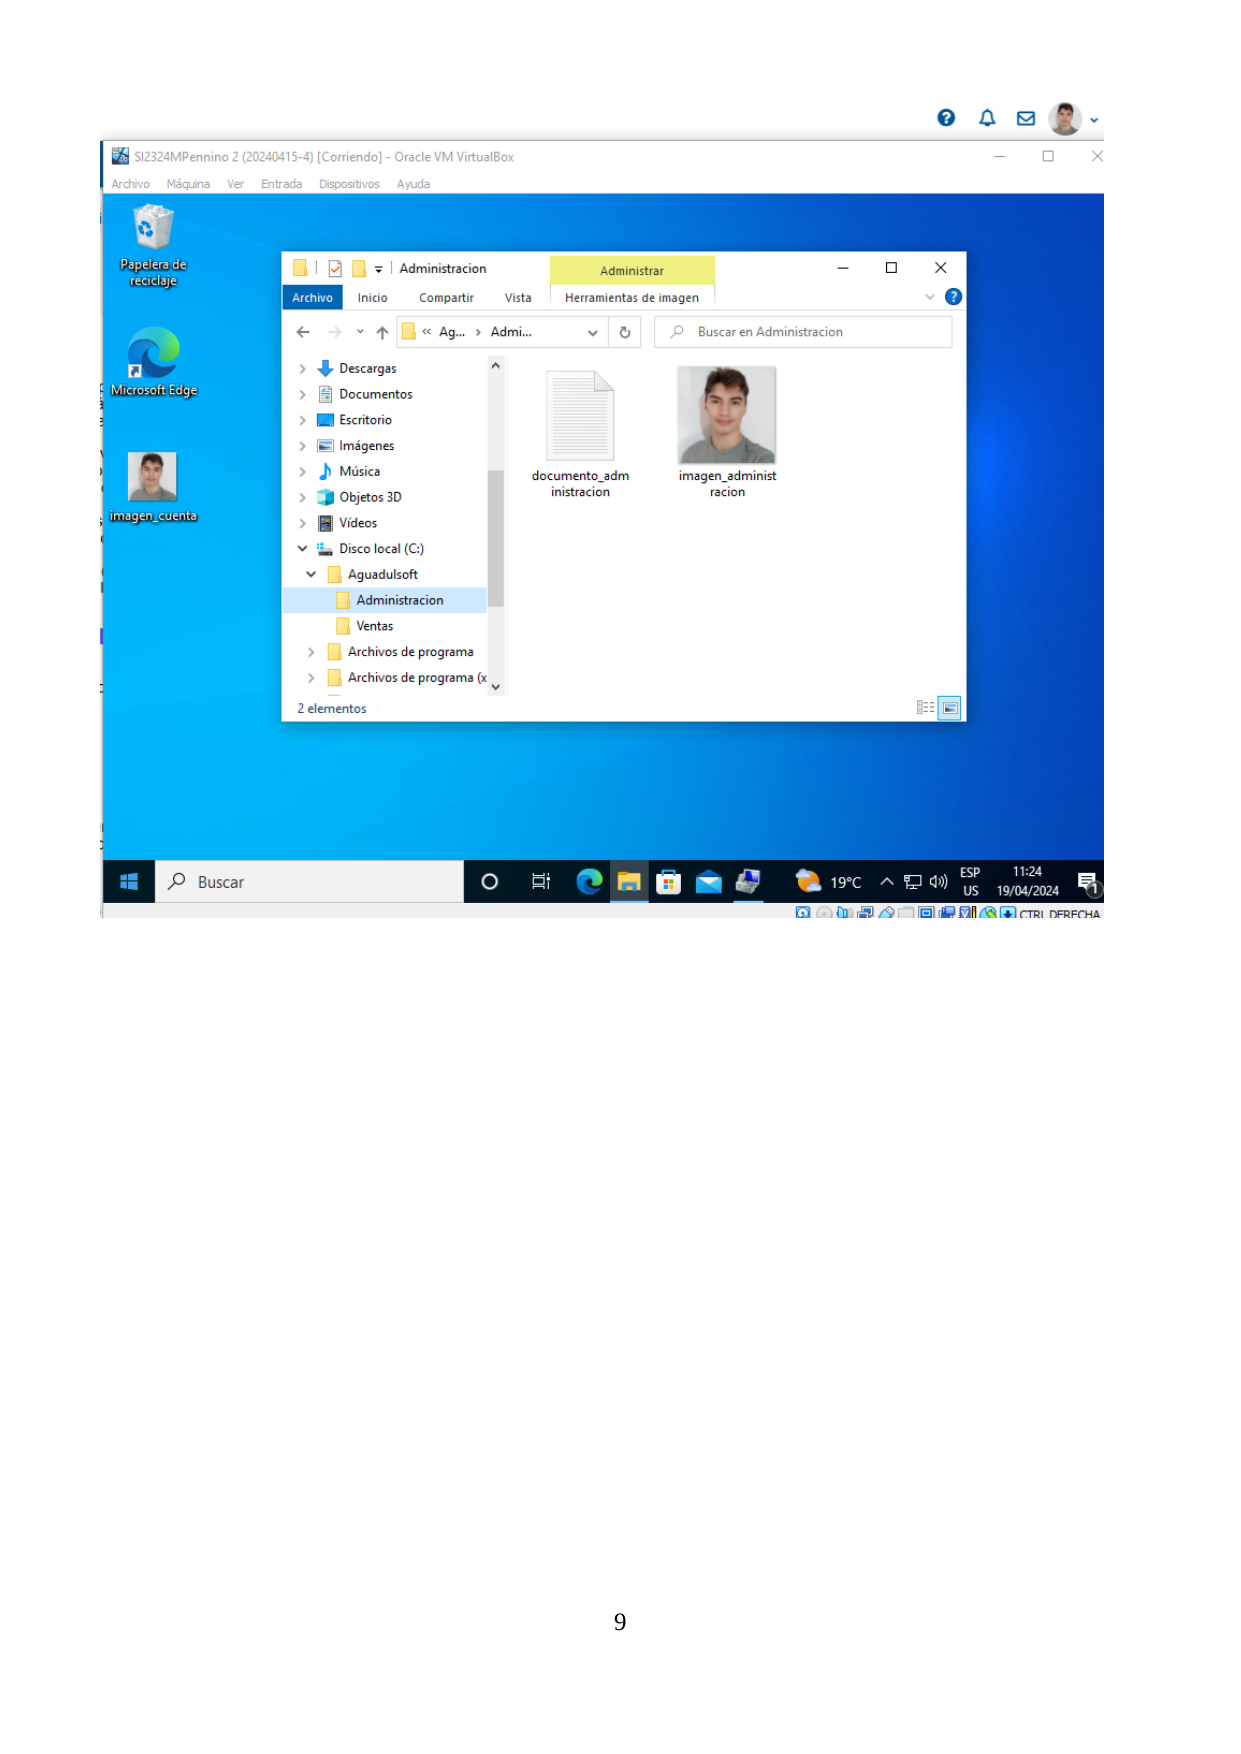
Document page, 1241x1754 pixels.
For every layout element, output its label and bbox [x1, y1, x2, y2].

picture [100, 68, 1104, 918]
